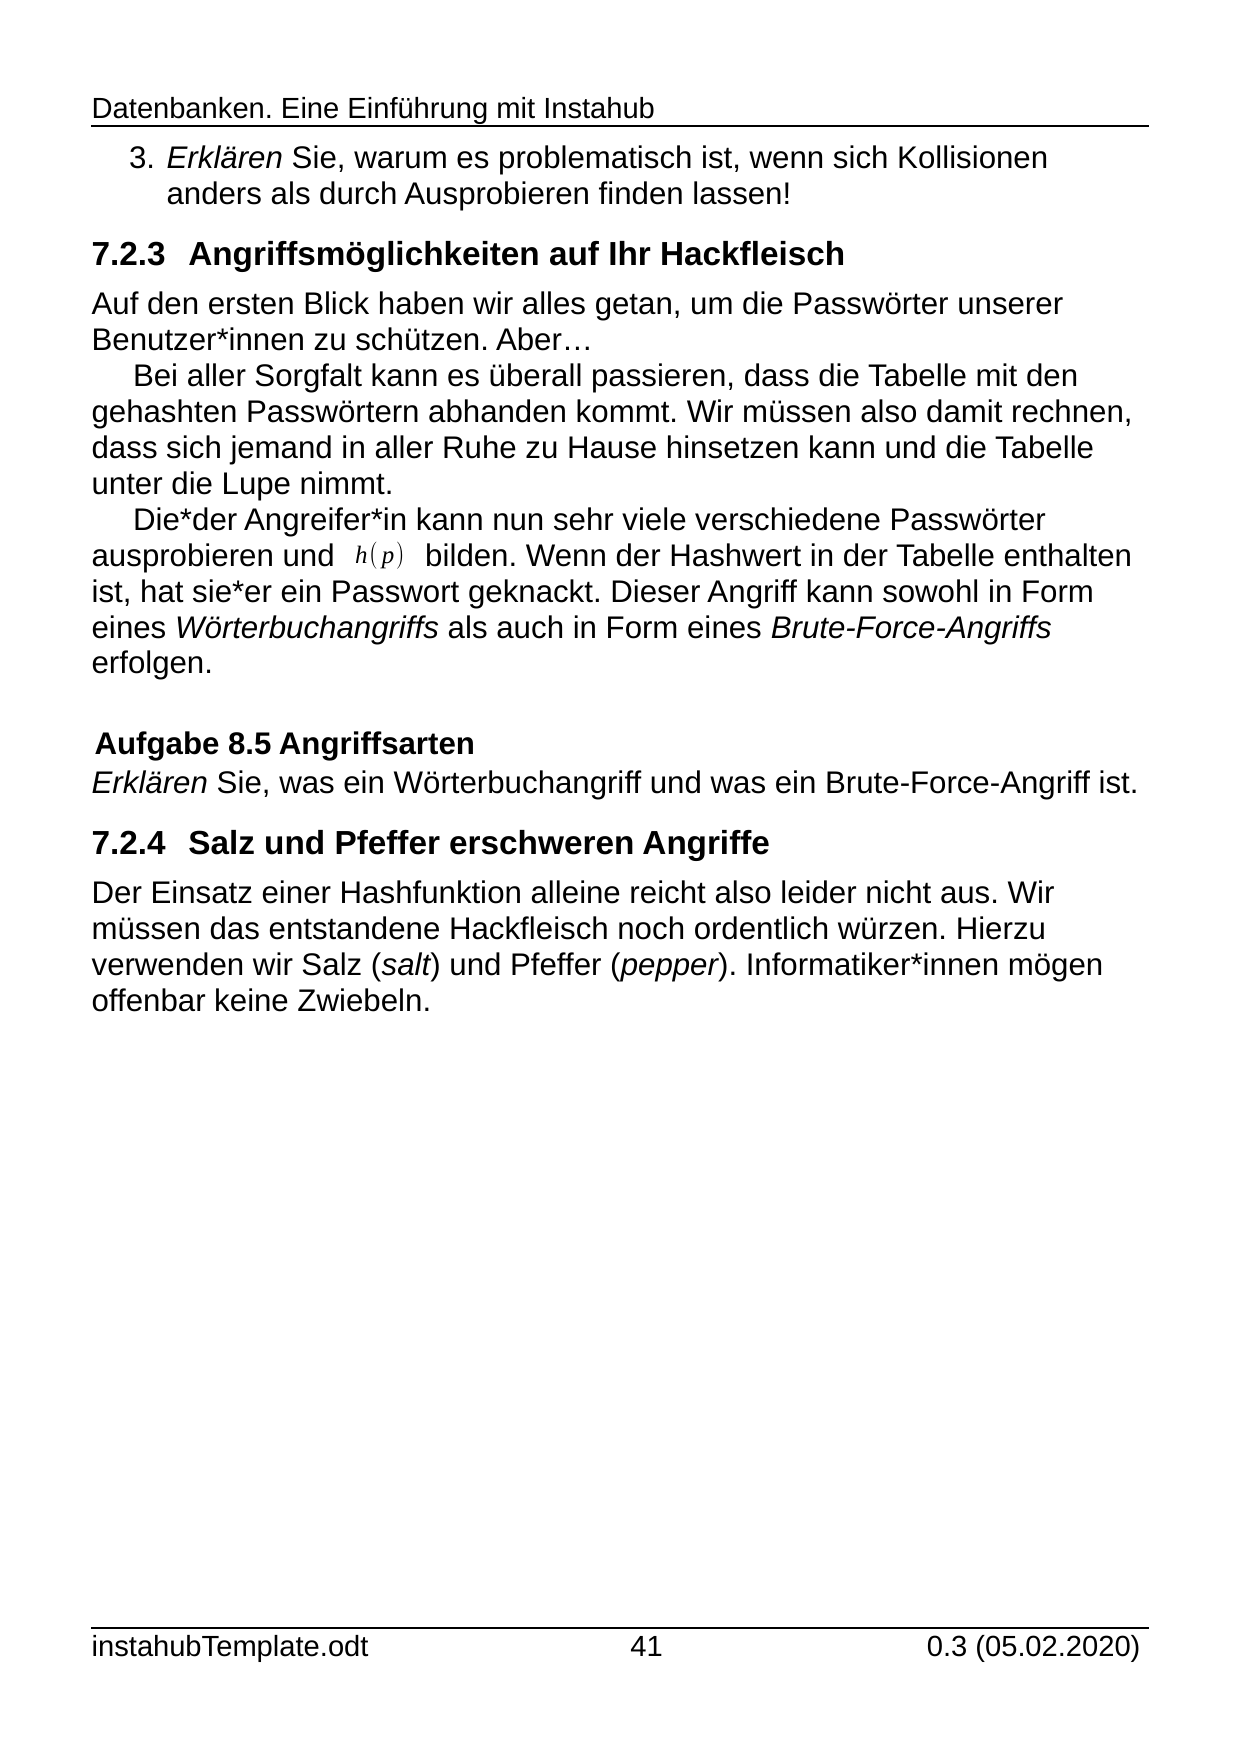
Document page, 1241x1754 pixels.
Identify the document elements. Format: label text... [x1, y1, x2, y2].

subtitle Aufgabe 8.5 Angriffsarten [91, 722, 1149, 764]
subtitle Salz und Pfeffer erschweren Angriffe [91, 823, 1149, 862]
list Erklären Sie, warum es problematisch ist, wenn sich Kollisionen anders als durch Ausprobieren finden lassen! [129, 139, 1149, 211]
text Bei aller Sorgfalt kann es überall passieren, dass die Tabelle mit den gehashten Passwörtern abhanden kommt. Wir müssen also damit rechnen, dass sich jemand in aller Ruhe zu Hause hinsetzen kann und die Tabelle unter die Lupe nimmt. [91, 357, 1149, 501]
subtitle Angriffsmöglichkeiten auf Ihr Hackfleisch [91, 234, 1149, 273]
text Erklären Sie, was ein Wörterbuchangriff und was ein Brute-Force-Angriff ist. [91, 764, 1149, 799]
text Die*der Angreifer*in kann nun sehr viele verschiedene Passwörter ausprobieren und bilden. Wenn der Hashwert in der Tabelle enthalten ist, hat sie*er ein Passwort geknackt. Dieser Angriff kann sowohl in Form eines Wörterbuchangriffs als auch in Form eines Brute-Force-Angriffs erfolgen. [91, 501, 1149, 681]
text Auf den ersten Blick haben wir alles getan, um die Passwörter unserer Benutzer*innen zu schützen. Aber… [91, 285, 1149, 357]
text Der Einsatz einer Hashfunktion alleine reicht also leider nicht aus. Wir müssen das entstandene Hackfleisch noch ordentlich würzen. Hierzu verwenden wir Salz (salt) und Pfeffer (pepper). Informatiker*innen mögen offenbar keine Zwiebeln. [91, 874, 1149, 1018]
